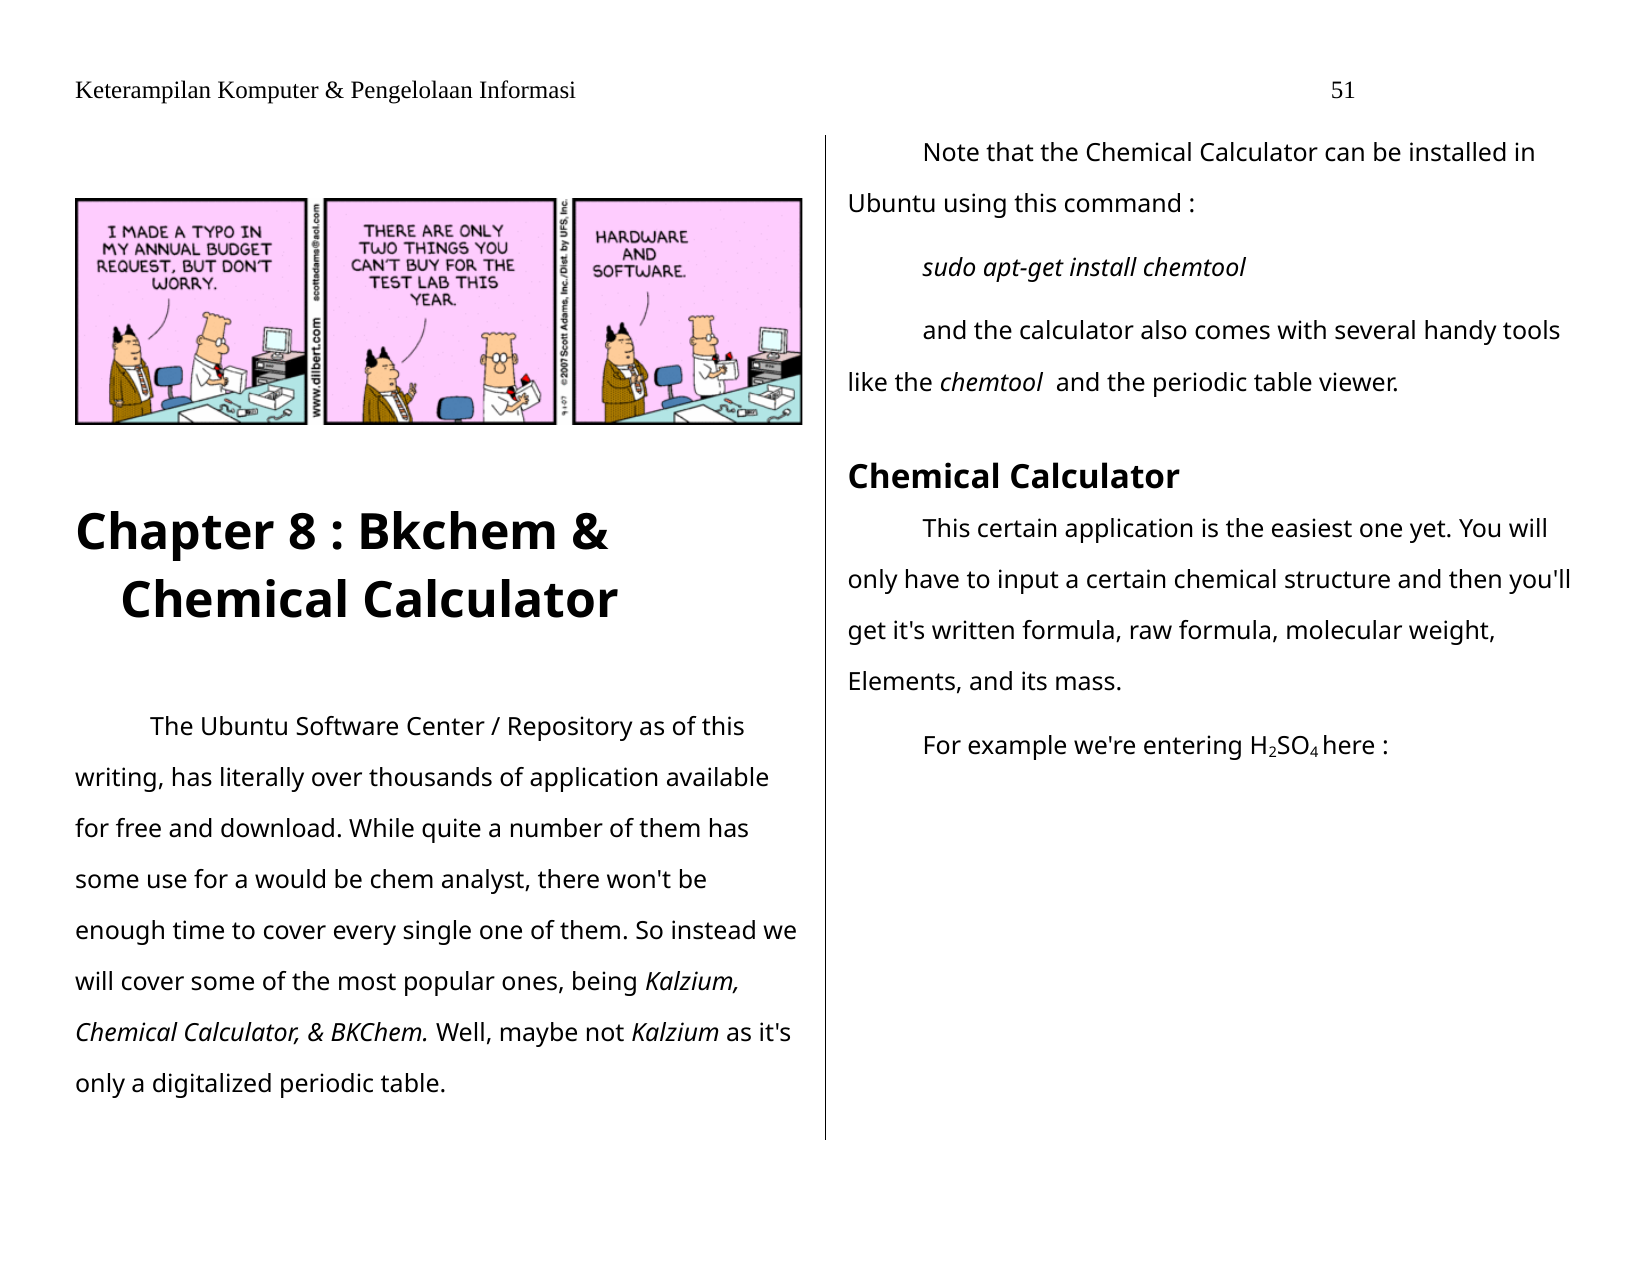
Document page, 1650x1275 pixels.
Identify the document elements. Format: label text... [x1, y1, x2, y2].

picture [75, 198, 803, 425]
text This certain application is the easiest one yet. You will only have to input a certain chemical structure and then you'll get it's written formula, raw formula, molecular weight, Elements, and its mass. [847, 511, 1575, 698]
text The Ubuntu Software Center / Repository as of this writing, has literally over thousands of application available for free and download. While quite a number of them has some use for a would be chem analyst, there won't be enough time to cover every single one of them. So instead we will cover some of the most popular ones, being Kalzium, Chemical Calculator, & BKChem. Well, maybe not Kalzium as it's only a digitalized periodic table. [75, 708, 802, 1100]
text For example we're entering H2SO4 here : [847, 727, 1575, 761]
subtitle Chapter 8 : Bkchem & Chemical Calculator [75, 496, 802, 632]
text Note that the Chemical Calculator can be installed in Ubuntu using this command : [847, 135, 1575, 220]
text sudo apt-get install chemtool [847, 249, 1575, 284]
text and the calculator also comes with several handy tools like the chemtool and the periodic table viewer. [847, 313, 1575, 398]
subtitle Chemical Calculator [847, 453, 1575, 498]
